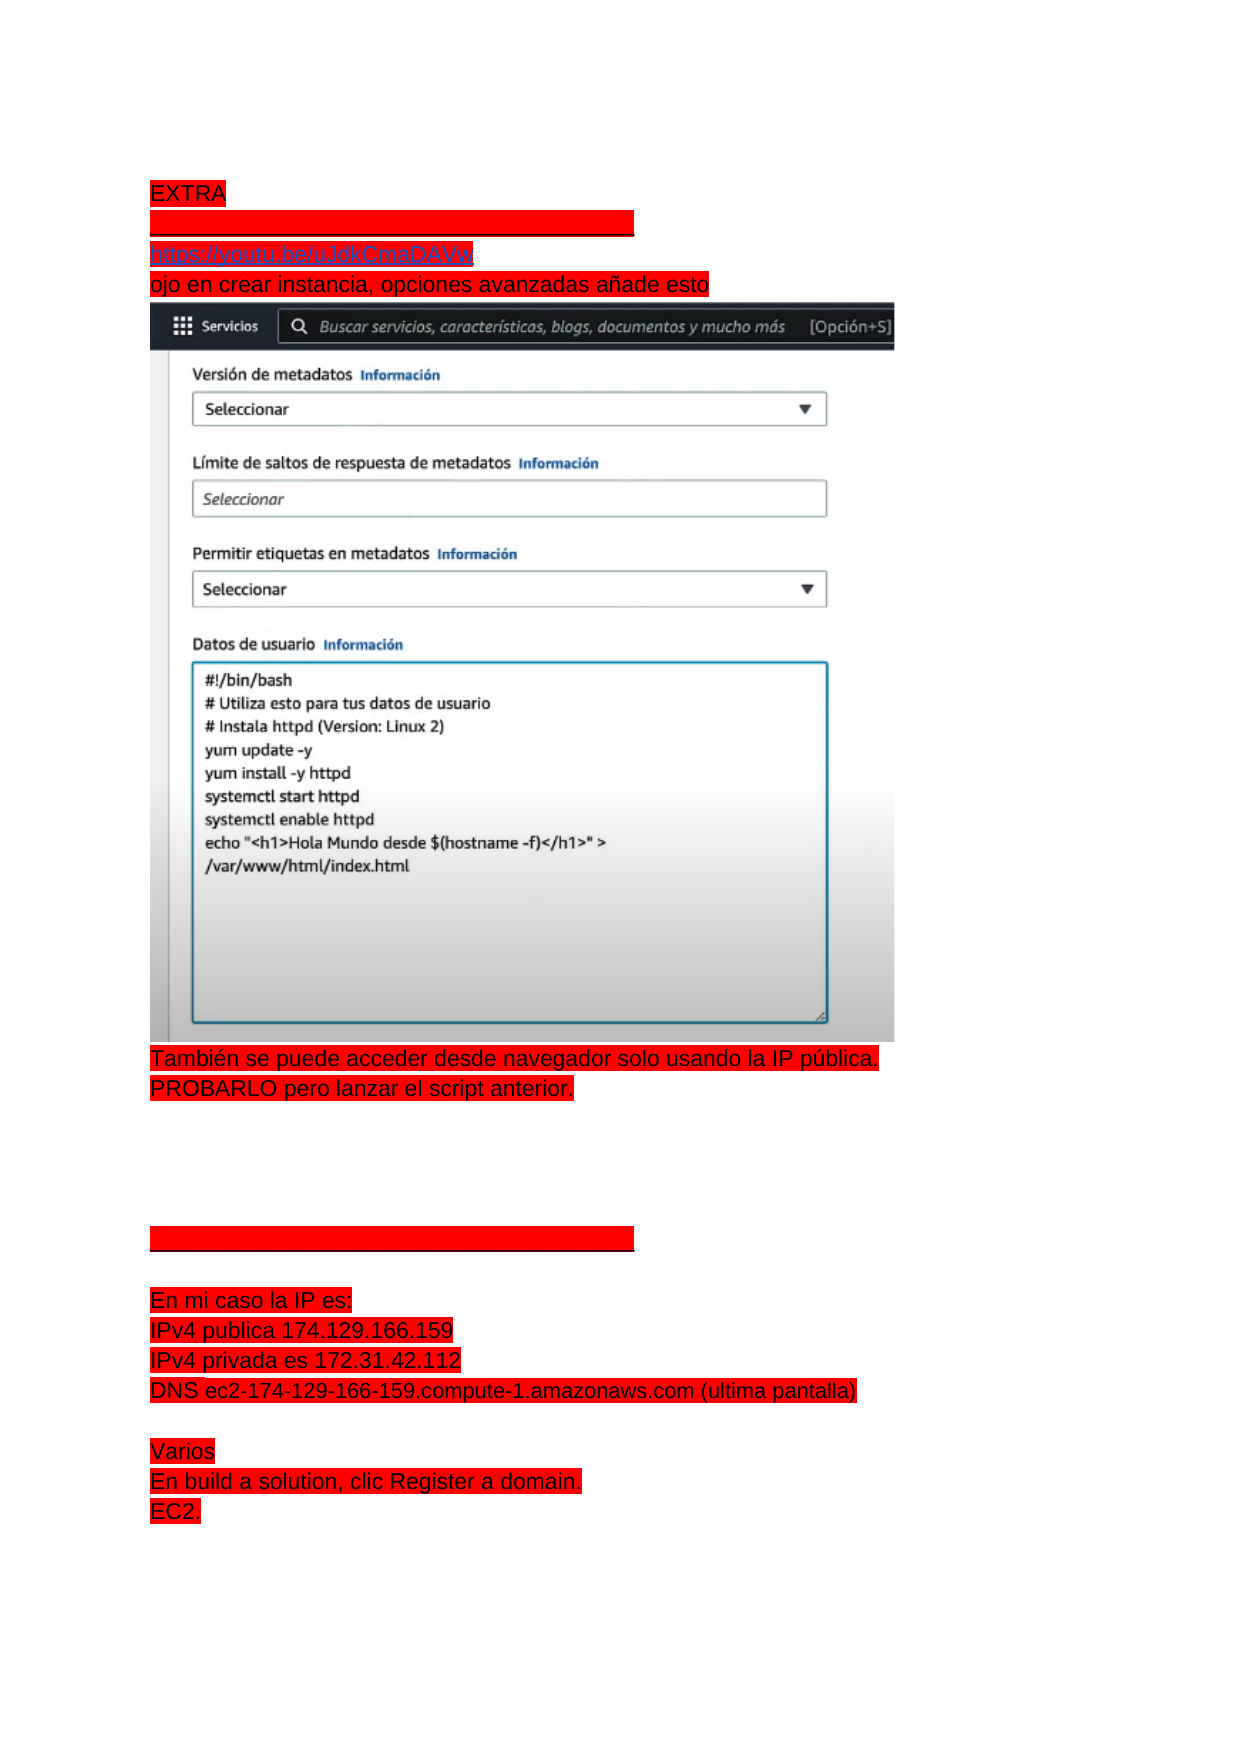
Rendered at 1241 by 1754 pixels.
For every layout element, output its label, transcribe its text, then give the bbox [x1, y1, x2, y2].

text IPv4 privada es 172.31.42.112 [150, 1347, 1090, 1373]
text ______________________________________ [150, 210, 1090, 237]
text https://youtu.be/uJdkCmaDAVw [150, 241, 1090, 267]
text PROBARLO pero lanzar el script anterior. [150, 1075, 1090, 1101]
text En build a solution, clic Register a domain. [150, 1468, 1090, 1494]
text EXTRA [150, 180, 1090, 207]
text DNS ec2-174-129-166-159.compute-1.amazonaws.com (ultima pantalla) [150, 1377, 1090, 1403]
text Varios [150, 1438, 1090, 1464]
picture [150, 301, 277, 1042]
text ojo en crear instancia, opciones avanzadas añade esto [150, 271, 1090, 297]
text También se puede acceder desde navegador solo usando la IP pública. [150, 1045, 1090, 1071]
text ______________________________________ [150, 1226, 1090, 1252]
text IPv4 publica 174.129.166.159 [150, 1317, 1090, 1343]
text EC2. [150, 1498, 1090, 1524]
text En mi caso la IP es: [150, 1287, 1090, 1313]
